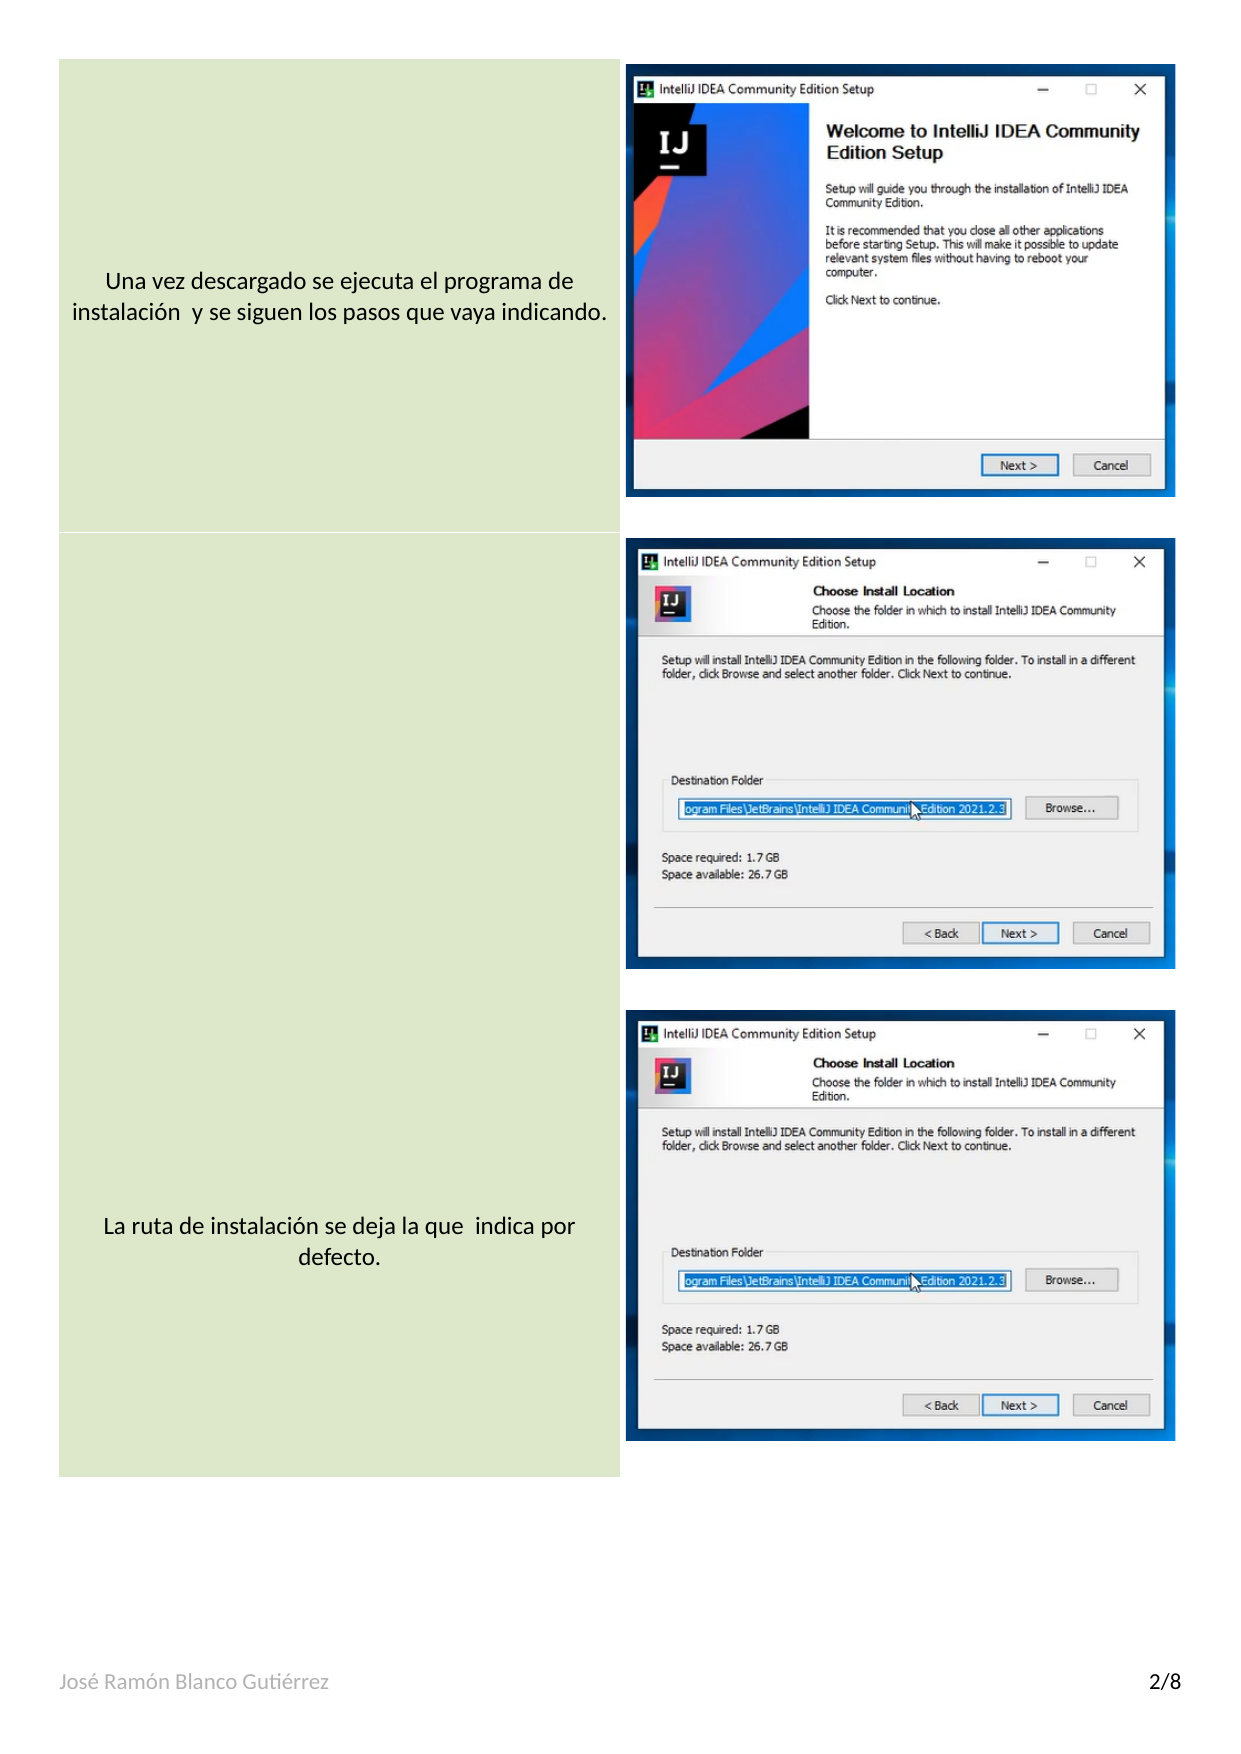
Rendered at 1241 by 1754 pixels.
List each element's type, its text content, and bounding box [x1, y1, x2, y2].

table_cell [620, 59, 1181, 532]
picture [625, 538, 1176, 969]
table_cell [59, 533, 620, 1005]
table_cell [620, 1005, 1181, 1477]
table_cell [620, 533, 1181, 1005]
picture [625, 1010, 1176, 1441]
table_cell Una vez descargado se ejecuta el programa de instalación y se siguen los pasos que vaya indicando. [59, 59, 620, 532]
table_cell La ruta de instalación se deja la que indica por defecto. [59, 1005, 620, 1477]
picture [625, 64, 1176, 497]
